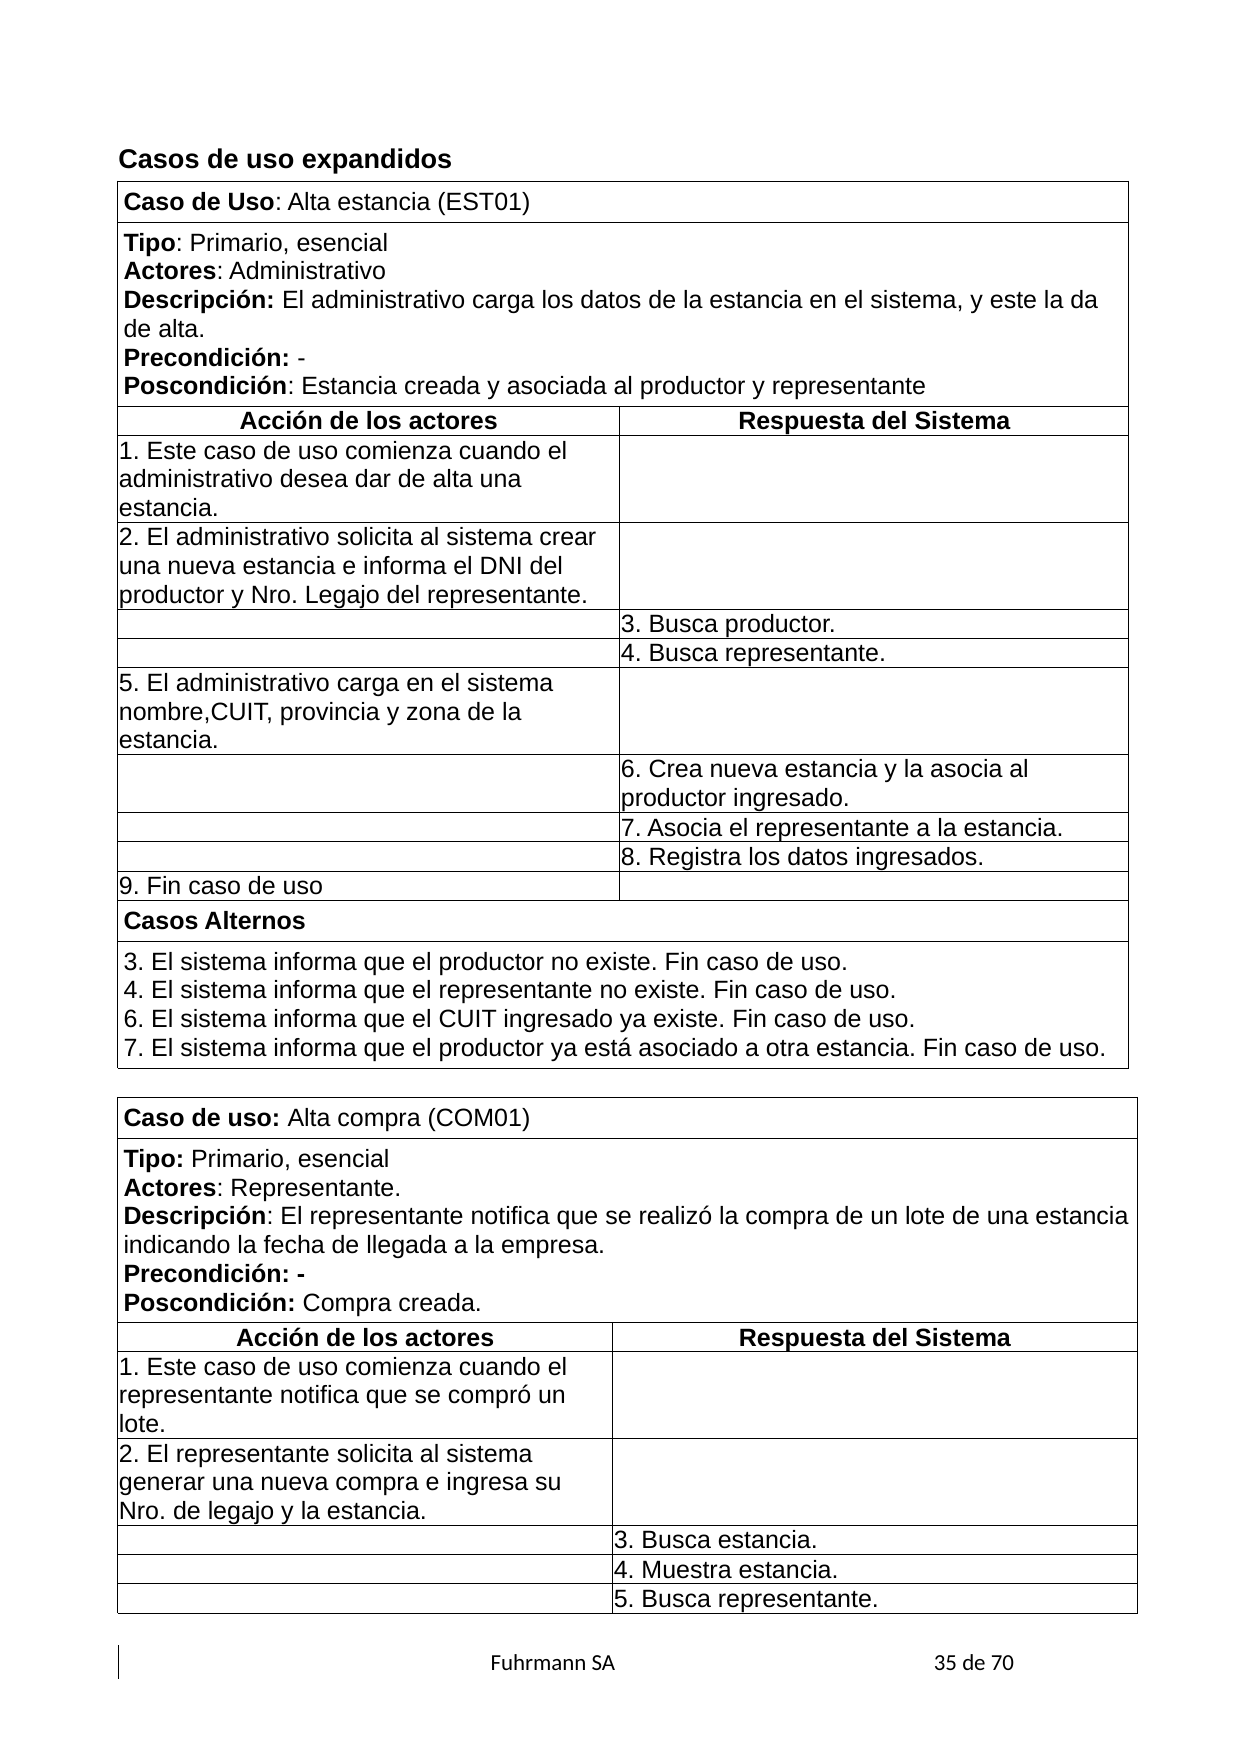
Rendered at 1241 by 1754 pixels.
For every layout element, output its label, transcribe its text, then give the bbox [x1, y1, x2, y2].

table_cell 8. Registra los datos ingresados. [620, 842, 1128, 871]
table_cell 4. Muestra estancia. [613, 1555, 1137, 1583]
table_cell 3. Busca estancia. [613, 1526, 1137, 1554]
table_cell [118, 639, 619, 667]
table_cell 6. Crea nueva estancia y la asocia al productor ingresado. [620, 755, 1128, 812]
table_cell 3. Busca productor. [620, 610, 1128, 638]
table_cell 2. El administrativo solicita al sistema crear una nueva estancia e informa el DNI del productor y Nro. Legajo del representante. [118, 523, 619, 609]
table_cell Tipo: Primario, esencial Actores: Representante. Descripción: El representante notifica que se realizó la compra de un lote de una estancia indicando la fecha de llegada a la empresa. Precondición: - Poscondición: Compra creada. [118, 1139, 1137, 1322]
table_cell 7. Asocia el representante a la estancia. [620, 813, 1128, 841]
table_cell 9. Fin caso de uso [118, 872, 619, 900]
table_cell [118, 1555, 612, 1583]
table_cell 3. El sistema informa que el productor no existe. Fin caso de uso. 4. El sistema informa que el representante no existe. Fin caso de uso. 6. El sistema informa que el CUIT ingresado ya existe. Fin caso de uso. 7. El sistema informa que el productor ya está asociado a otra estancia. Fin caso de uso. [118, 942, 1128, 1067]
table_cell 1. Este caso de uso comienza cuando el representante notifica que se compró un lote. [118, 1352, 612, 1438]
table_cell Tipo: Primario, esencial Actores: Administrativo Descripción: El administrativo carga los datos de la estancia en el sistema, y este la da de alta. Precondición: - Poscondición: Estancia creada y asociada al productor y representante [118, 223, 1128, 406]
table_cell [118, 842, 619, 871]
table_cell 5. El administrativo carga en el sistema nombre,CUIT, provincia y zona de la estancia. [118, 668, 619, 754]
table_cell 2. El representante solicita al sistema generar una nueva compra e ingresa su Nro. de legajo y la estancia. [118, 1439, 612, 1525]
table_cell [118, 813, 619, 841]
table_cell [118, 1584, 612, 1613]
table_cell [620, 436, 1128, 522]
table_cell Respuesta del Sistema [613, 1323, 1137, 1351]
table_cell [620, 872, 1128, 900]
table_cell 5. Busca representante. [613, 1584, 1137, 1613]
table_header Caso de uso: Alta compra (COM01) [118, 1098, 1137, 1137]
table_cell [118, 755, 619, 812]
table_cell [613, 1439, 1137, 1525]
table_cell Acción de los actores [118, 407, 619, 435]
table_cell Respuesta del Sistema [620, 407, 1128, 435]
table_cell [620, 668, 1128, 754]
table_header Caso de Uso: Alta estancia (EST01) [118, 182, 1128, 221]
table_cell [118, 610, 619, 638]
table_cell [620, 523, 1128, 609]
table_cell [613, 1352, 1137, 1438]
table_cell Acción de los actores [118, 1323, 612, 1351]
table_cell 4. Busca representante. [620, 639, 1128, 667]
table_cell 1. Este caso de uso comienza cuando el administrativo desea dar de alta una estancia. [118, 436, 619, 522]
subtitle Casos de uso expandidos [118, 143, 1122, 174]
table_cell Casos Alternos [118, 901, 1128, 941]
table_cell [118, 1526, 612, 1554]
